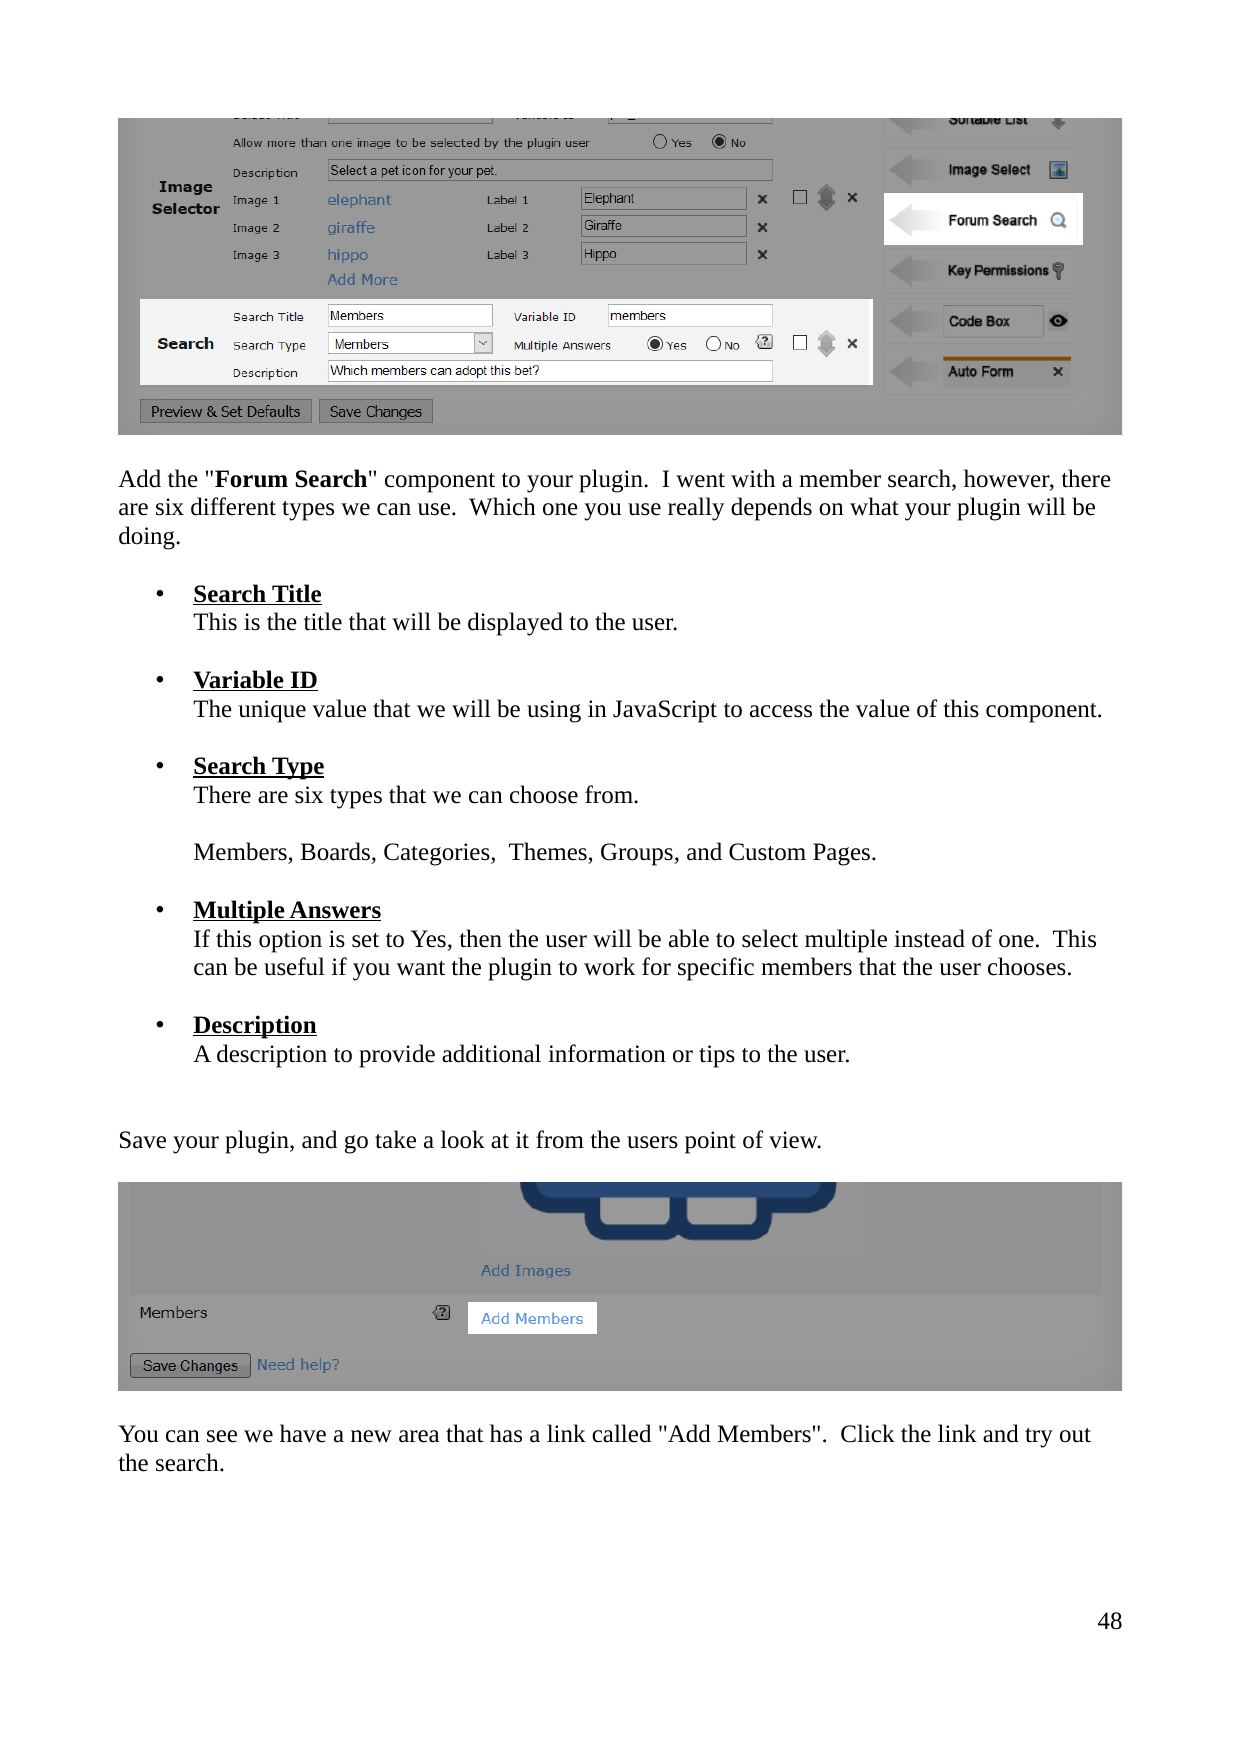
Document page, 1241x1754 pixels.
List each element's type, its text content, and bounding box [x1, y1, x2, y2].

text Add the "Forum Search" component to your plugin. I went with a member search, however, there are six different types we can use. Which one you use really depends on what your plugin will be doing. [118, 464, 1122, 550]
list Multiple Answers If this option is set to Yes, then the user will be able to select multiple instead of one. This can be useful if you want the plugin to work for specific members that the user chooses. [156, 895, 1122, 1010]
picture [118, 118, 1123, 435]
text You can see we have a new area that has a link called "Add Members". Click the link and try out the search. [118, 1419, 1122, 1477]
list Search Type There are six types that we can choose from. [156, 751, 1122, 837]
list Description A description to provide additional information or tips to the user. [156, 1010, 1122, 1067]
list Variable ID The unique value that we will be using in JavaScript to access the value of this component. [156, 665, 1122, 751]
list Search Title This is the title that will be displayed to the user. [156, 579, 1122, 665]
text Save your plugin, and go take a look at it from the users point of view. [118, 1125, 1122, 1154]
list Members, Boards, Categories, Themes, Groups, and Custom Pages. [156, 837, 1122, 895]
picture [118, 1182, 1123, 1391]
